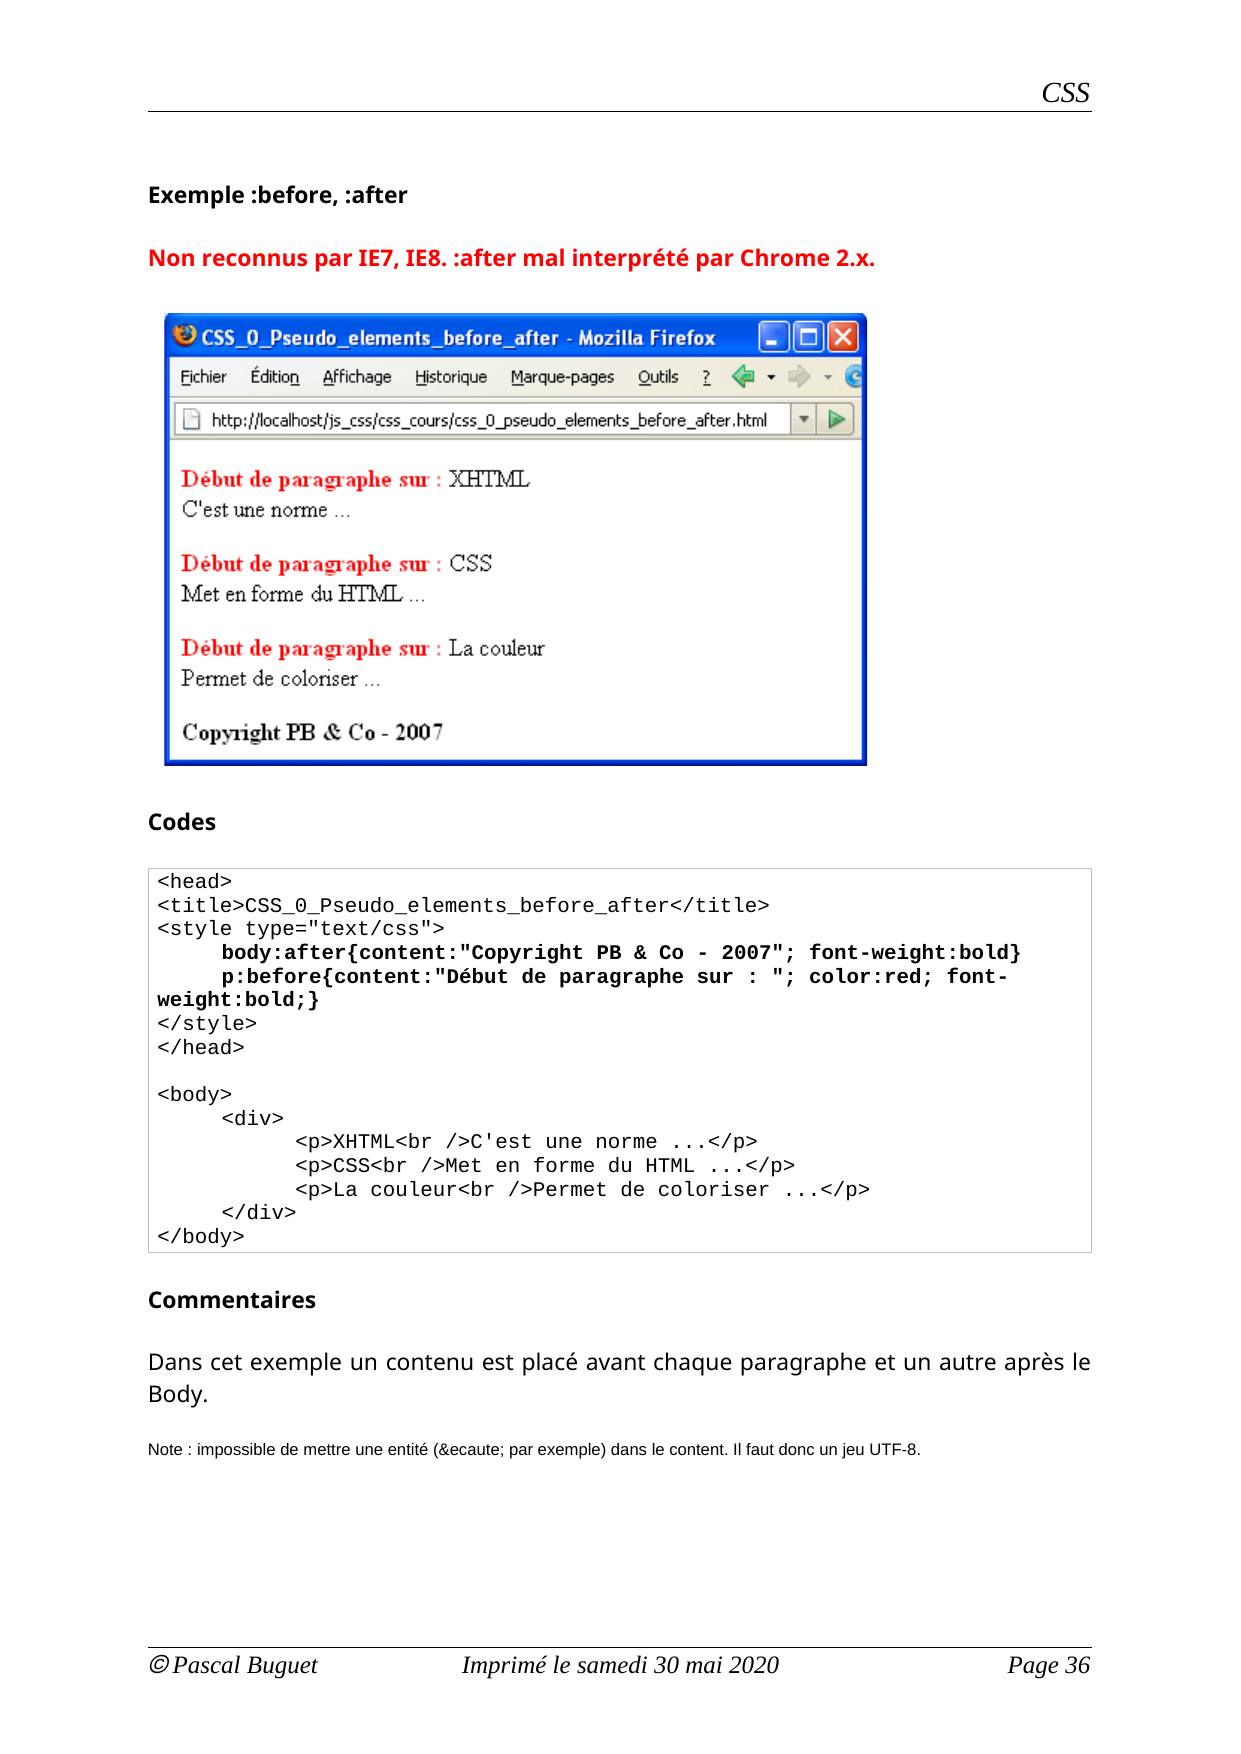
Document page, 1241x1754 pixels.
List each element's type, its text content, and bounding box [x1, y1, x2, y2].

text body:after{content:"Copyright PB & Co - 2007"; font-weight:bold} [149, 939, 1091, 963]
text Codes [148, 806, 1092, 837]
text Commentaires [148, 1284, 1092, 1315]
text Note : impossible de mettre une entité (&ecaute; par exemple) dans le content. Il faut donc un jeu UTF-8. [148, 1440, 1092, 1459]
text p:before{content:"Début de paragraphe sur : "; color:red; font-weight:bold;} [149, 963, 1091, 1010]
text <p>La couleur<br />Permet de coloriser ...</p> [149, 1175, 1091, 1199]
text <div> [149, 1104, 1091, 1128]
text Non reconnus par IE7, IE8. :after mal interprété par Chrome 2.x. [148, 241, 1092, 273]
text <title>CSS_0_Pseudo_elements_before_after</title> [149, 892, 1091, 915]
picture [164, 313, 868, 766]
text <head> [149, 869, 1091, 892]
text </body> [149, 1223, 1091, 1252]
text Exemple :before, :after [148, 179, 1092, 210]
text <p>XHTML<br />C'est une norme ...</p> [149, 1128, 1091, 1152]
text Dans cet exemple un contenu est placé avant chaque paragraphe et un autre après le Body. [148, 1346, 1092, 1409]
text <body> [149, 1081, 1091, 1104]
text </head> [149, 1033, 1091, 1057]
text <p>CSS<br />Met en forme du HTML ...</p> [149, 1152, 1091, 1175]
text </style> [149, 1010, 1091, 1033]
text <style type="text/css"> [149, 915, 1091, 939]
text </div> [149, 1199, 1091, 1223]
